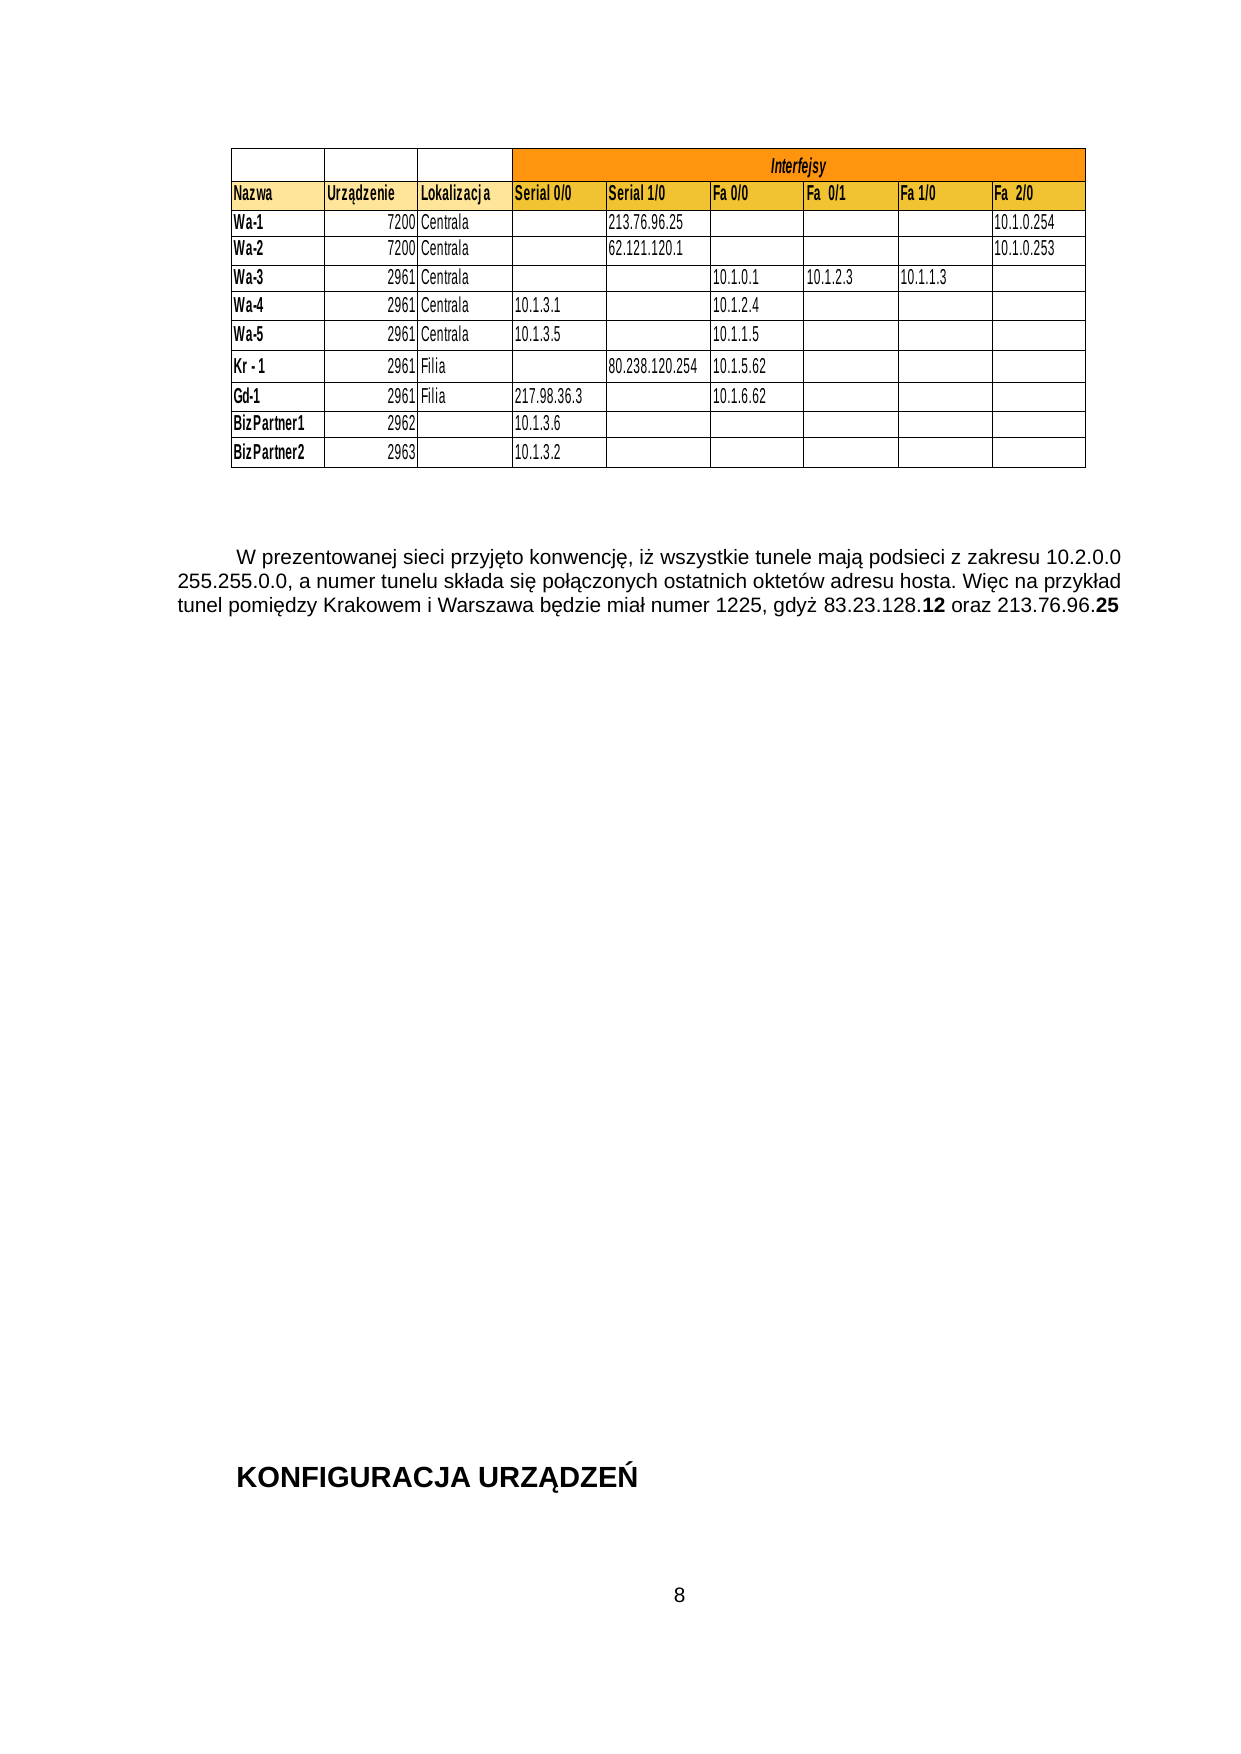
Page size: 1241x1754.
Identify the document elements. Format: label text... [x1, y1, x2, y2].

text W prezentowanej sieci przyjęto konwencję, iż wszystkie tunele mają podsieci z zakresu 10.2.0.0 255.255.0.0, a numer tunelu składa się połączonych ostatnich oktetów adresu hosta. Więc na przykład tunel pomiędzy Krakowem i Warszawa będzie miał numer 1225, gdyż 83.23.128.12 oraz 213.76.96.25 [177, 545, 1122, 617]
text KONFIGURACJA URZĄDZEŃ [177, 1460, 1122, 1494]
